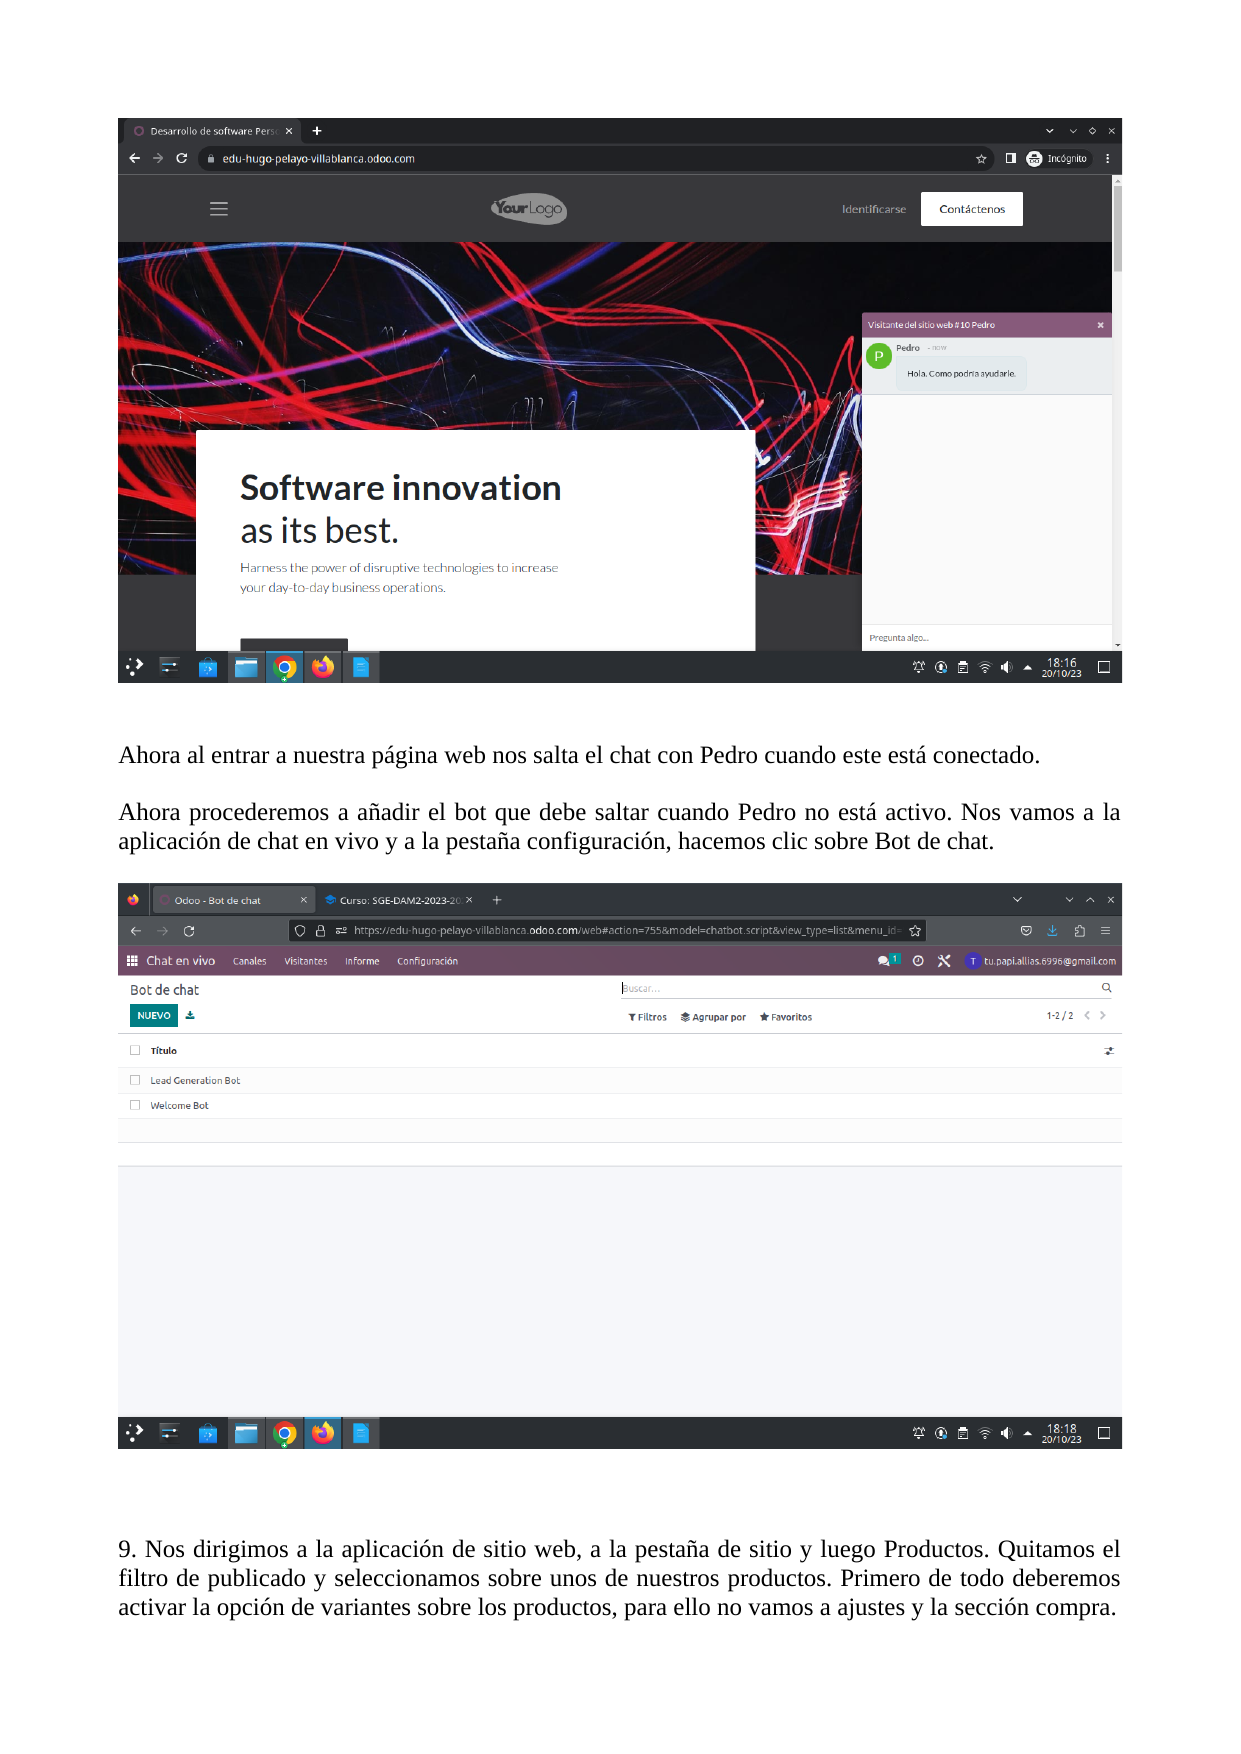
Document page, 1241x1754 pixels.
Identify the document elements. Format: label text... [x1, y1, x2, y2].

picture [118, 118, 1123, 683]
text Ahora procederemos a añadir el bot que debe saltar cuando Pedro no está activo. Nos vamos a la aplicación de chat en vivo y a la pestaña configuración, hacemos clic sobre Bot de chat. [118, 797, 1122, 855]
picture [118, 883, 1123, 1449]
text Ahora al entrar a nuestra página web nos salta el chat con Pedro cuando este está conectado. [118, 740, 1122, 769]
text 9. Nos dirigimos a la aplicación de sitio web, a la pestaña de sitio y luego Productos. Quitamos el filtro de publicado y seleccionamos sobre unos de nuestros productos. Primero de todo deberemos activar la opción de variantes sobre los productos, para ello no vamos a ajustes y la sección compra. [118, 1534, 1122, 1621]
